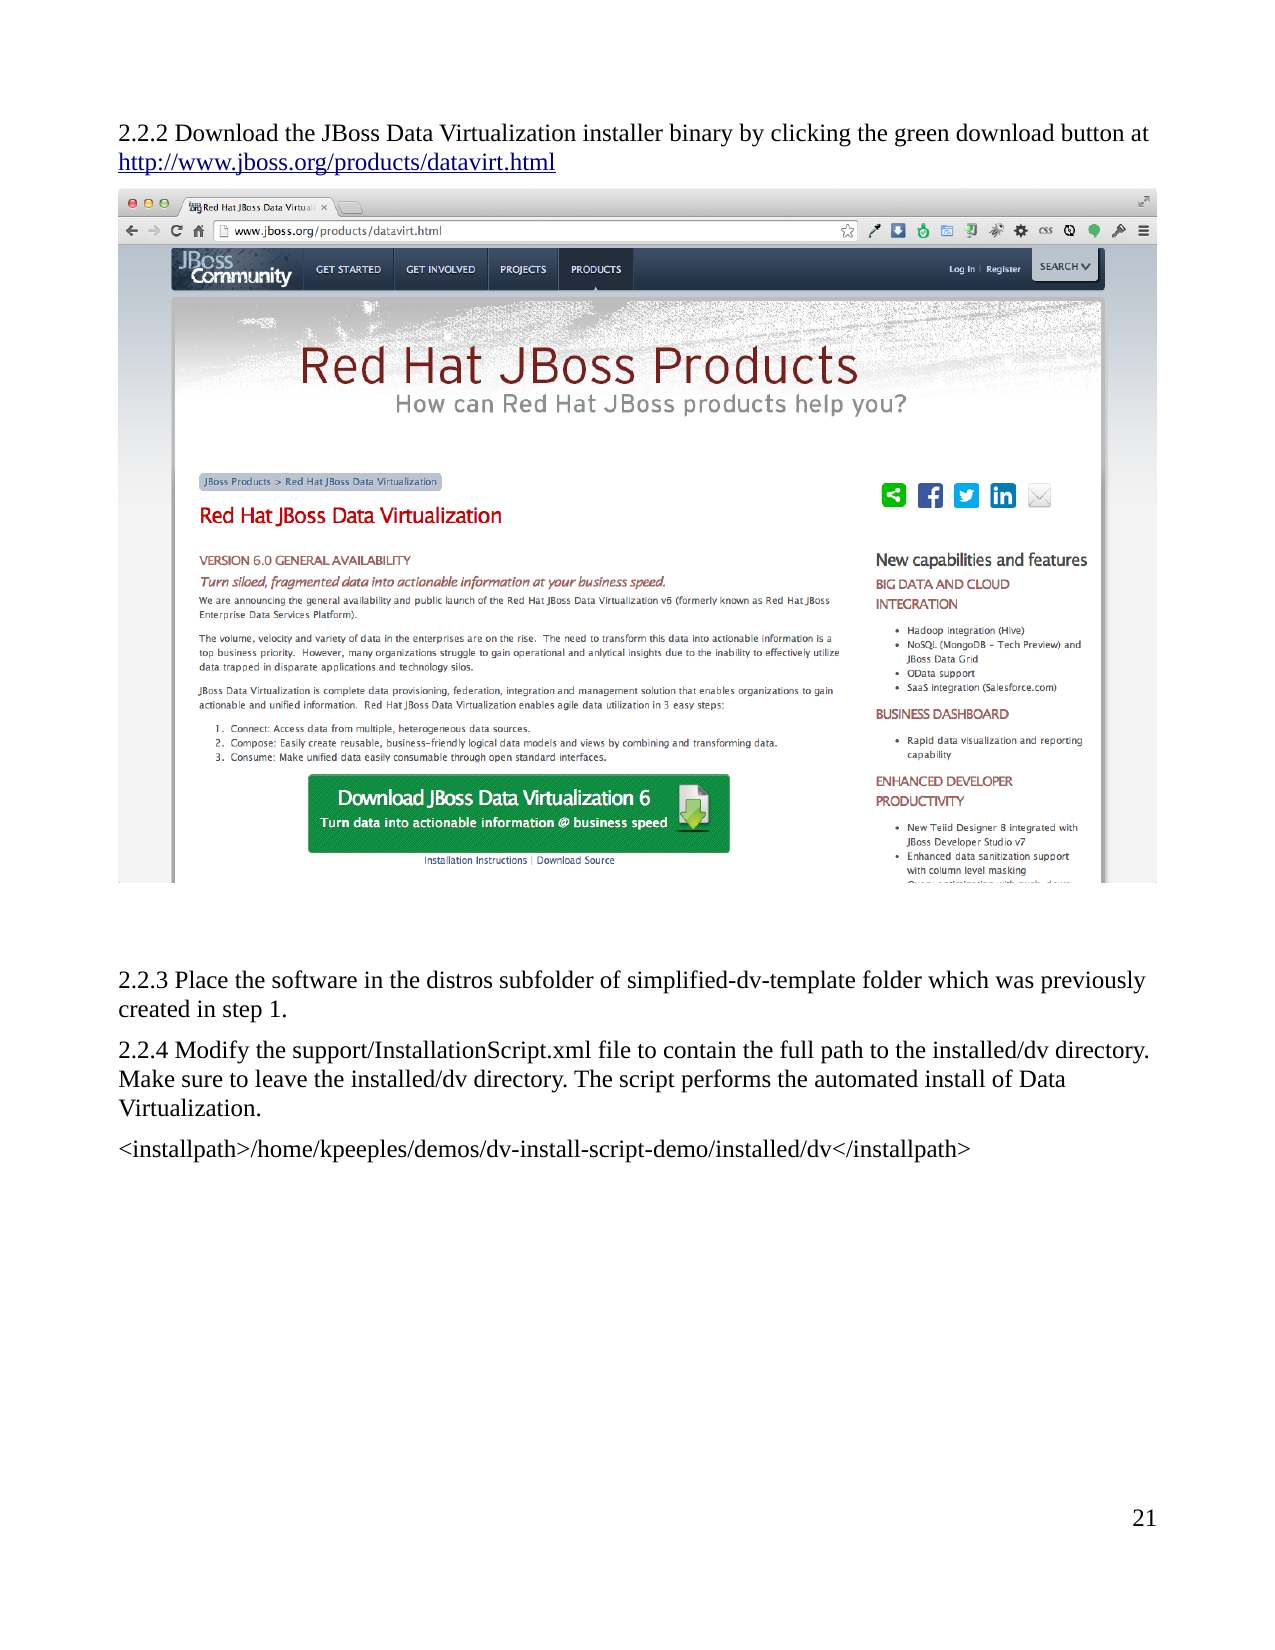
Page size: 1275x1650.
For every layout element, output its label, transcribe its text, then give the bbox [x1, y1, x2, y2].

text <installpath>/home/kpeeples/demos/dv-install-script-demo/installed/dv</installpath> [118, 1134, 1157, 1163]
text 2.2.3 Place the software in the distros subfolder of simplified-dv-template folder which was previously created in step 1. [118, 965, 1157, 1023]
picture [118, 188, 1157, 883]
text 2.2.4 Modify the support/InstallationScript.xml file to contain the full path to the installed/dv directory. Make sure to leave the installed/dv directory. The script performs the automated install of Data Virtualization. [118, 1035, 1157, 1121]
text 2.2.2 Download the JBoss Data Virtualization installer binary by clicking the green download button at http://www.jboss.org/products/datavirt.html [118, 118, 1157, 176]
